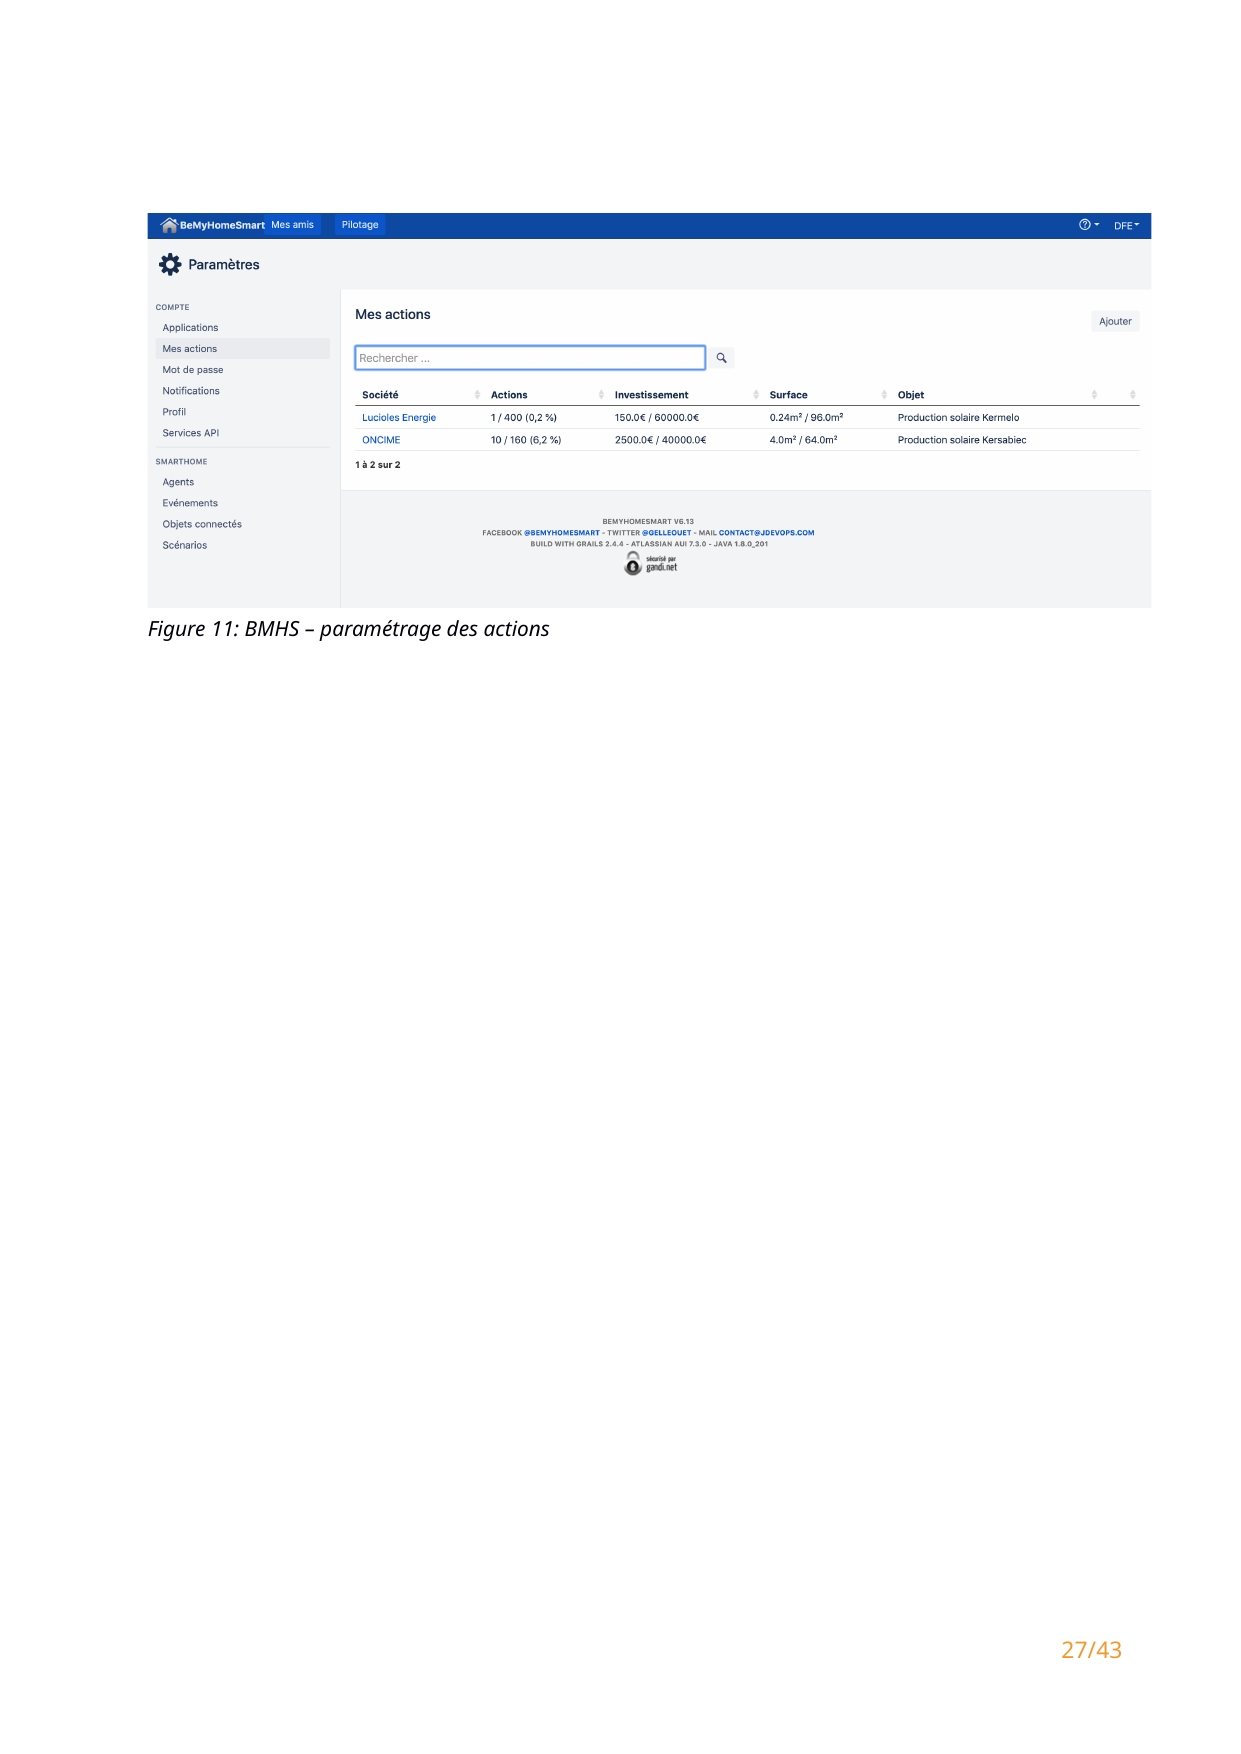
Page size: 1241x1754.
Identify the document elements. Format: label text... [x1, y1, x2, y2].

text Figure 11: BMHS – paramétrage des actions [148, 608, 1152, 642]
picture [147, 213, 1152, 608]
